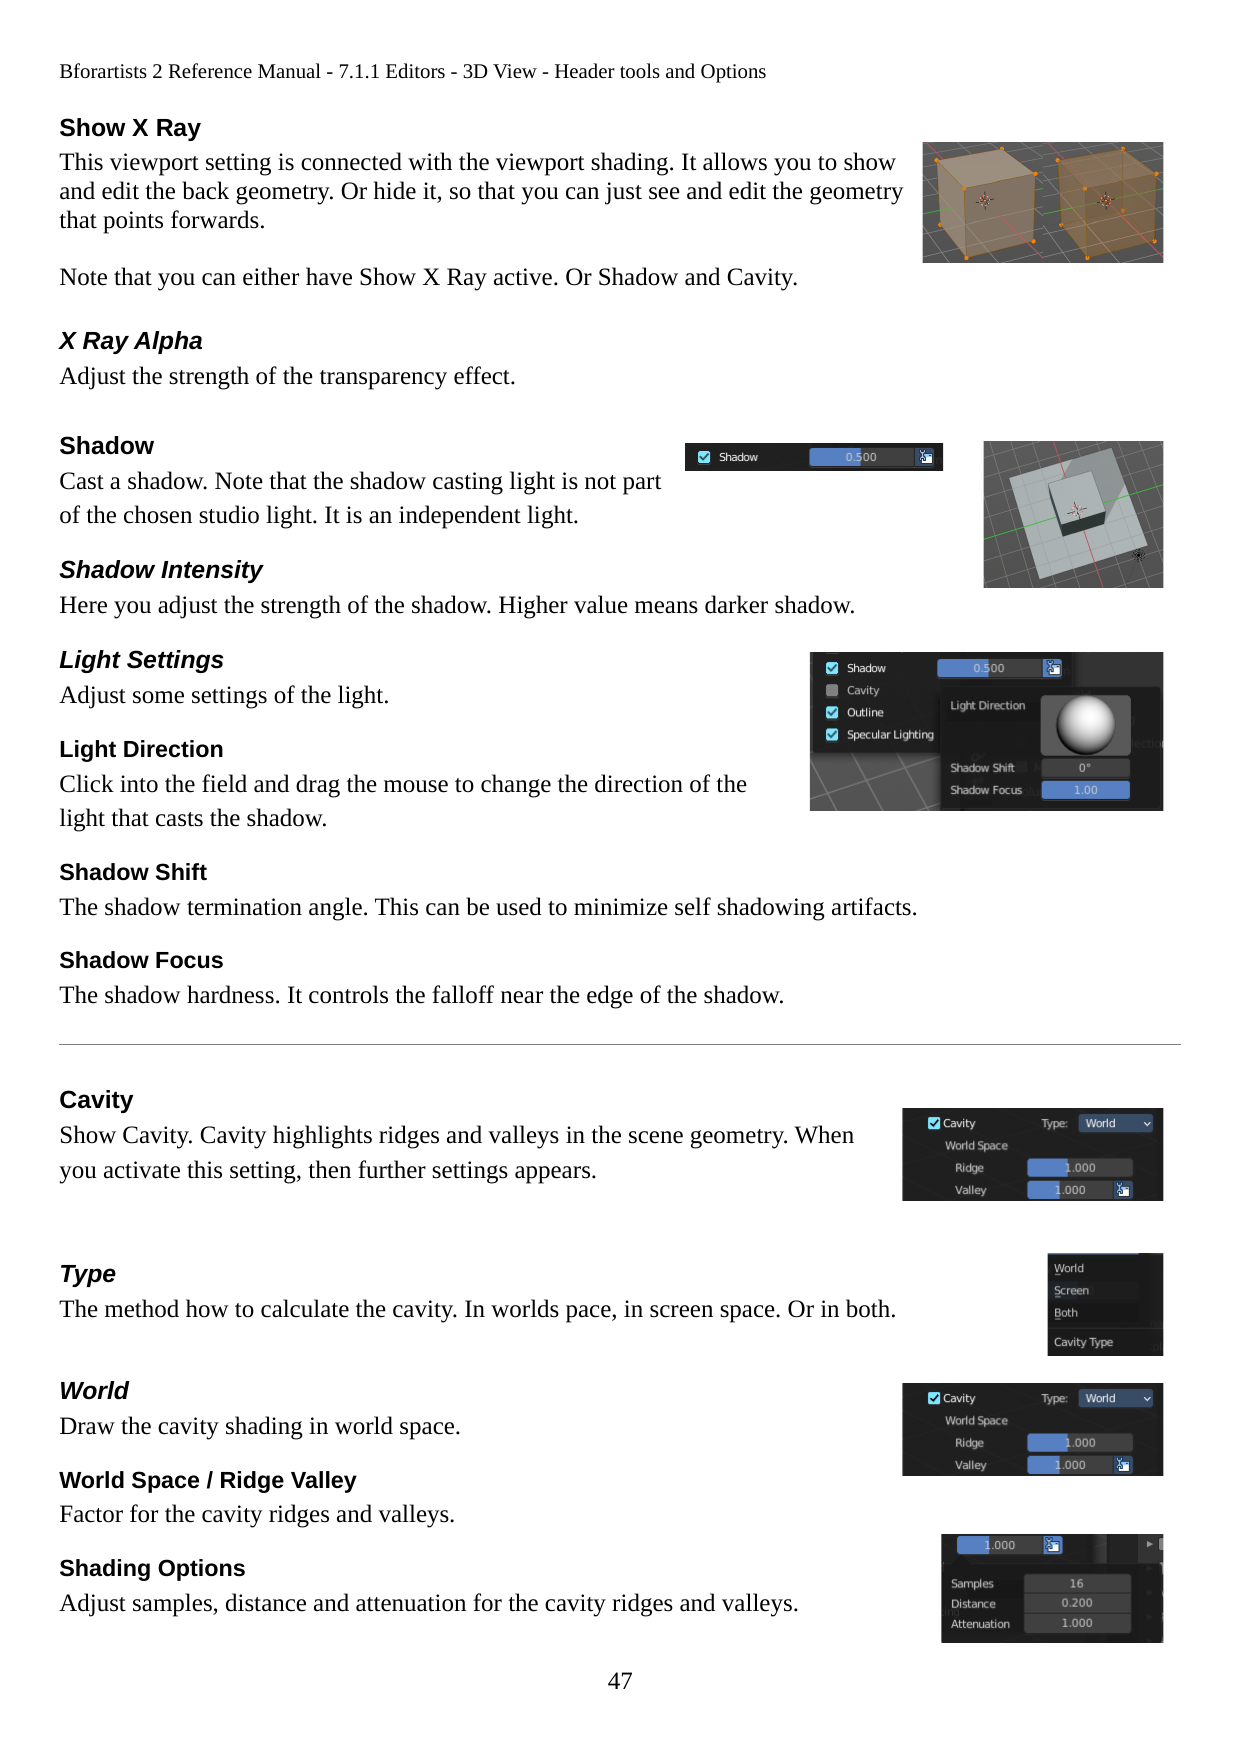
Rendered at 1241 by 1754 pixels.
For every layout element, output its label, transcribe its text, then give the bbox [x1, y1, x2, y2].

subtitle Light Direction [59, 736, 809, 762]
picture [685, 443, 944, 471]
subtitle Shadow Intensity [59, 556, 983, 584]
text Click into the field and drag the mouse to change the direction of the light that casts the shadow. [59, 769, 1181, 832]
subtitle Shading Options [59, 1555, 941, 1582]
subtitle [1164, 556, 1181, 584]
text Draw the cavity shading in world space. [59, 1411, 902, 1440]
subtitle World Space / Ridge Valley [59, 1466, 1181, 1493]
subtitle [1164, 1555, 1181, 1582]
text Show Cavity. Cavity highlights ridges and valleys in the scene geometry. When you activate this setting, then further settings appears. [59, 1120, 902, 1184]
text The shadow hardness. It controls the falloff near the edge of the shadow. [59, 980, 1181, 1009]
picture [809, 652, 1164, 811]
subtitle Shadow [59, 431, 1181, 459]
subtitle Type [59, 1259, 1047, 1288]
text Factor for the cavity ridges and valleys. [59, 1499, 1181, 1528]
picture [902, 1383, 1164, 1476]
text Here you adjust the strength of the shadow. Higher value means darker shadow. [59, 590, 1181, 619]
text Adjust some settings of the light. [59, 680, 809, 709]
subtitle Show X Ray [59, 113, 1181, 141]
subtitle Light Settings [59, 646, 1181, 674]
subtitle World [59, 1376, 1181, 1405]
subtitle Cavity [59, 1086, 1181, 1114]
text The method how to calculate the cavity. In worlds pace, in screen space. Or in both. [59, 1294, 1047, 1323]
text Cast a shadow. Note that the shadow casting light is not part of the chosen studio light. It is an independent light. [59, 466, 983, 529]
subtitle Shadow Shift [59, 858, 1181, 885]
picture [1047, 1253, 1164, 1356]
text This viewport setting is connected with the viewport shading. It allows you to show and edit the back geometry. Or hide it, so that you can just see and edit the geometry that points forwards. [59, 147, 922, 234]
subtitle [1164, 736, 1181, 762]
text Adjust the strength of the transparency effect. [59, 361, 1181, 390]
picture [922, 142, 1164, 263]
text The shadow termination angle. This can be used to minimize self shadowing artifacts. [59, 892, 1181, 920]
subtitle Shadow Focus [59, 947, 1181, 974]
text Note that you can either have Show X Ray active. Or Shadow and Cavity. [59, 234, 1181, 291]
text Adjust samples, distance and attenuation for the cavity ridges and valleys. [59, 1588, 941, 1617]
subtitle X Ray Alpha [59, 326, 1181, 355]
picture [941, 1534, 1164, 1643]
picture [902, 1108, 1164, 1201]
picture [983, 441, 1164, 588]
subtitle [1164, 1259, 1181, 1288]
